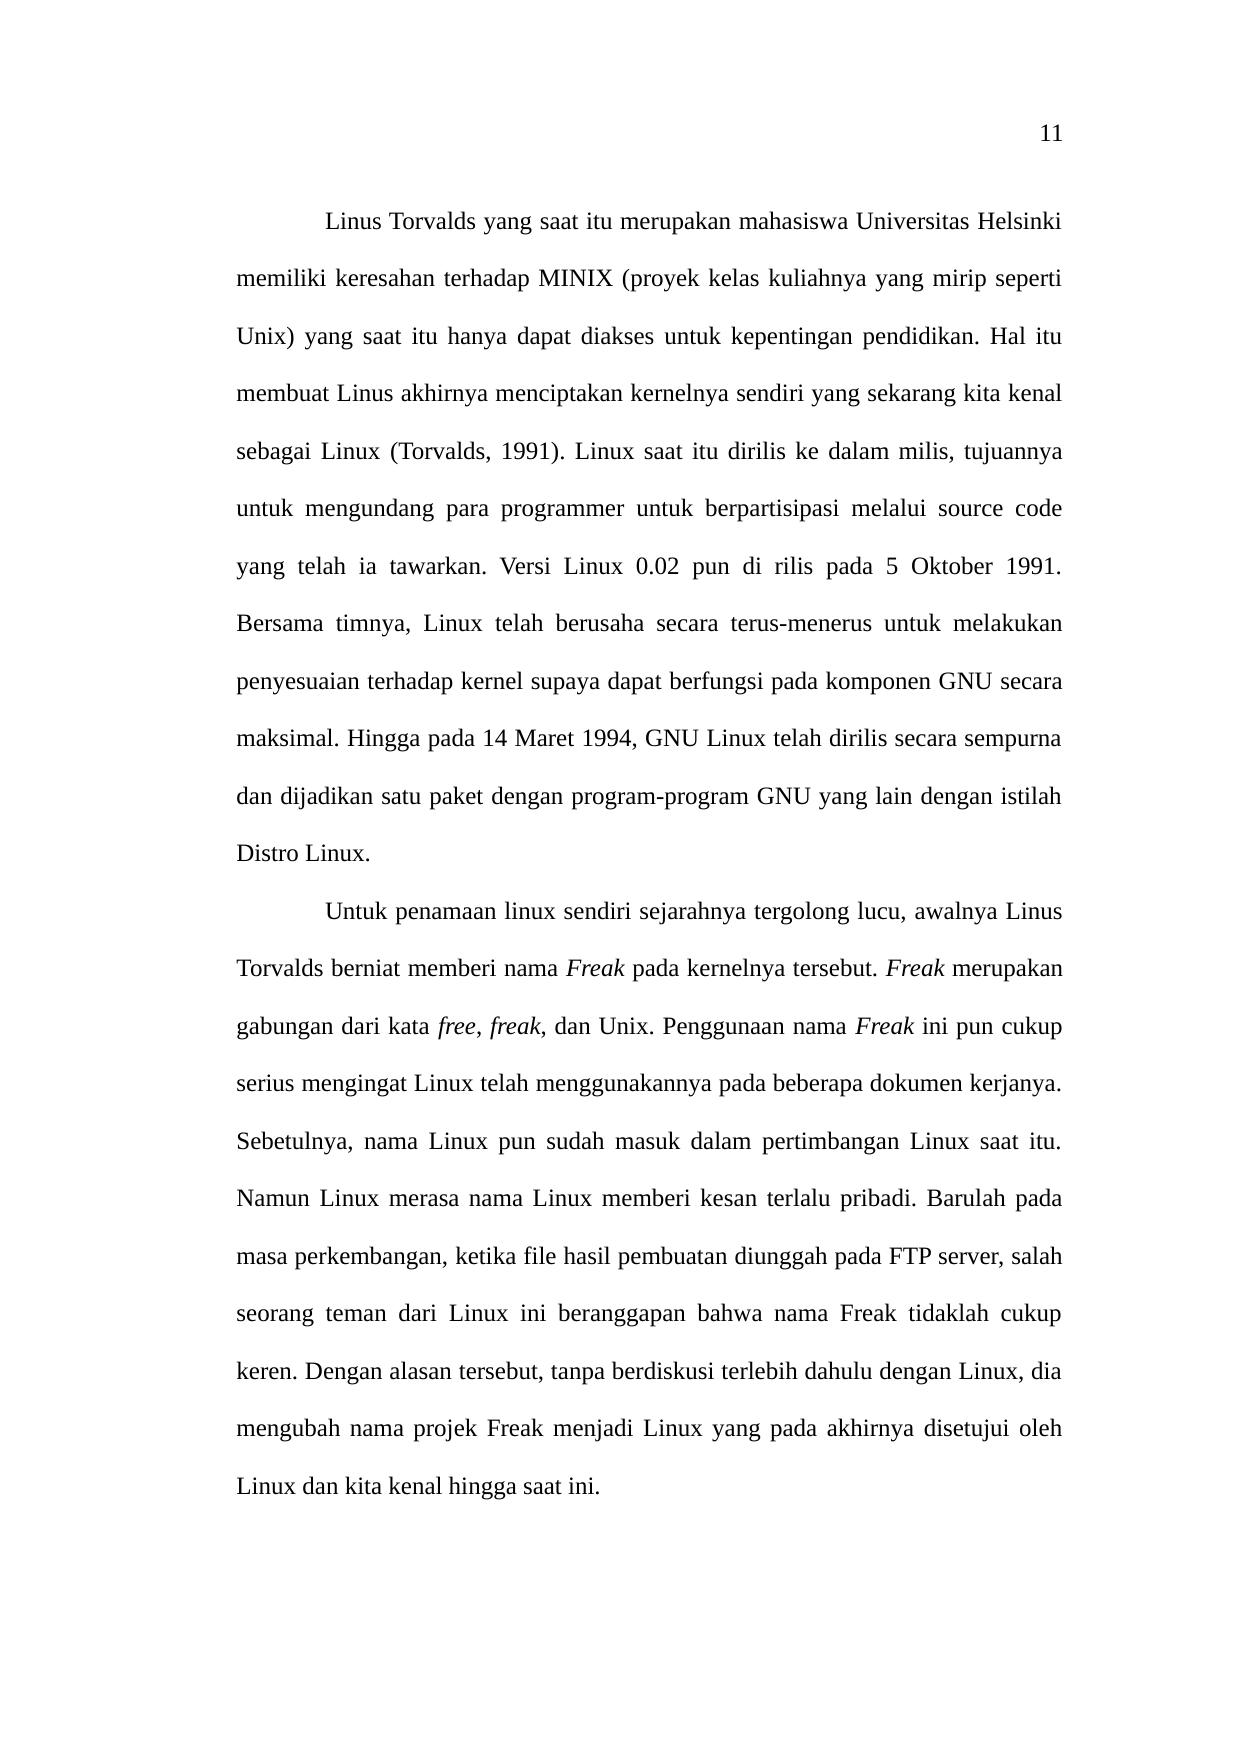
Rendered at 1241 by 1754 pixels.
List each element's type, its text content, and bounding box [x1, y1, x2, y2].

text Untuk penamaan linux sendiri sejarahnya tergolong lucu, awalnya Linus Torvalds berniat memberi nama Freak pada kernelnya tersebut. Freak merupakan gabungan dari kata free, freak, dan Unix. Penggunaan nama Freak ini pun cukup serius mengingat Linux telah menggunakannya pada beberapa dokumen kerjanya. Sebetulnya, nama Linux pun sudah masuk dalam pertimbangan Linux saat itu. Namun Linux merasa nama Linux memberi kesan terlalu pribadi. Barulah pada masa perkembangan, ketika file hasil pembuatan diunggah pada FTP server, salah seorang teman dari Linux ini beranggapan bahwa nama Freak tidaklah cukup keren. Dengan alasan tersebut, tanpa berdiskusi terlebih dahulu dengan Linux, dia mengubah nama projek Freak menjadi Linux yang pada akhirnya disetujui oleh Linux dan kita kenal hingga saat ini. [236, 896, 1063, 1500]
text Linus Torvalds yang saat itu merupakan mahasiswa Universitas Helsinki memiliki keresahan terhadap MINIX (proyek kelas kuliahnya yang mirip seperti Unix) yang saat itu hanya dapat diakses untuk kepentingan pendidikan. Hal itu membuat Linus akhirnya menciptakan kernelnya sendiri yang sekarang kita kenal sebagai Linux (Torvalds, 1991)⁠. Linux saat itu dirilis ke dalam milis, tujuannya untuk mengundang para programmer untuk berpartisipasi melalui source code yang telah ia tawarkan. Versi Linux 0.02 pun di rilis pada 5 Oktober 1991. Bersama timnya, Linux telah berusaha secara terus-menerus untuk melakukan penyesuaian terhadap kernel supaya dapat berfungsi pada komponen GNU secara maksimal. Hingga pada 14 Maret 1994, GNU Linux telah dirilis secara sempurna dan dijadikan satu paket dengan program-program GNU yang lain dengan istilah Distro Linux. [236, 206, 1063, 867]
